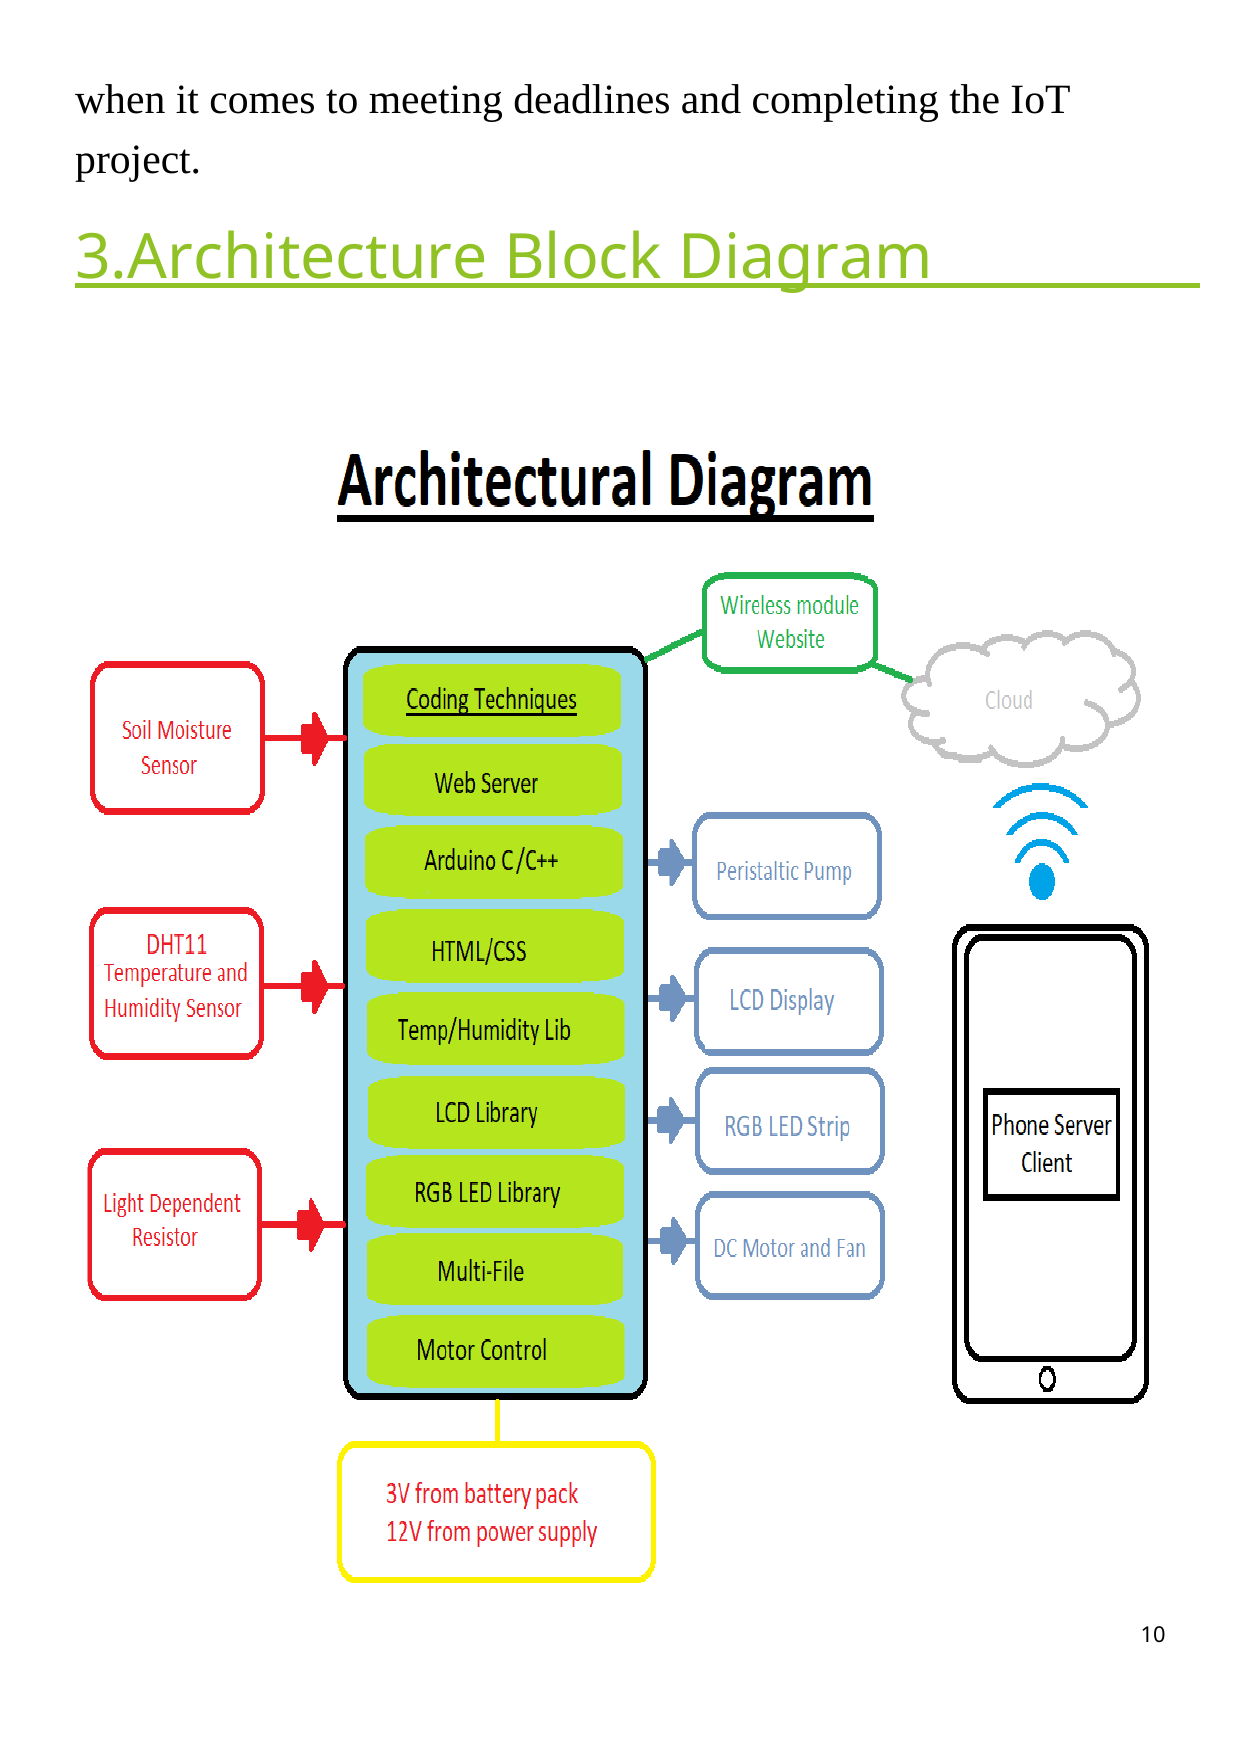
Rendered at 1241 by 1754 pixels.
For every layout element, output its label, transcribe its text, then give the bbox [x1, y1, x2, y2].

text when it comes to meeting deadlines and completing the IoT project. [75, 75, 1165, 183]
text [75, 288, 1165, 297]
text 3.Architecture Block Diagram [75, 211, 1165, 283]
